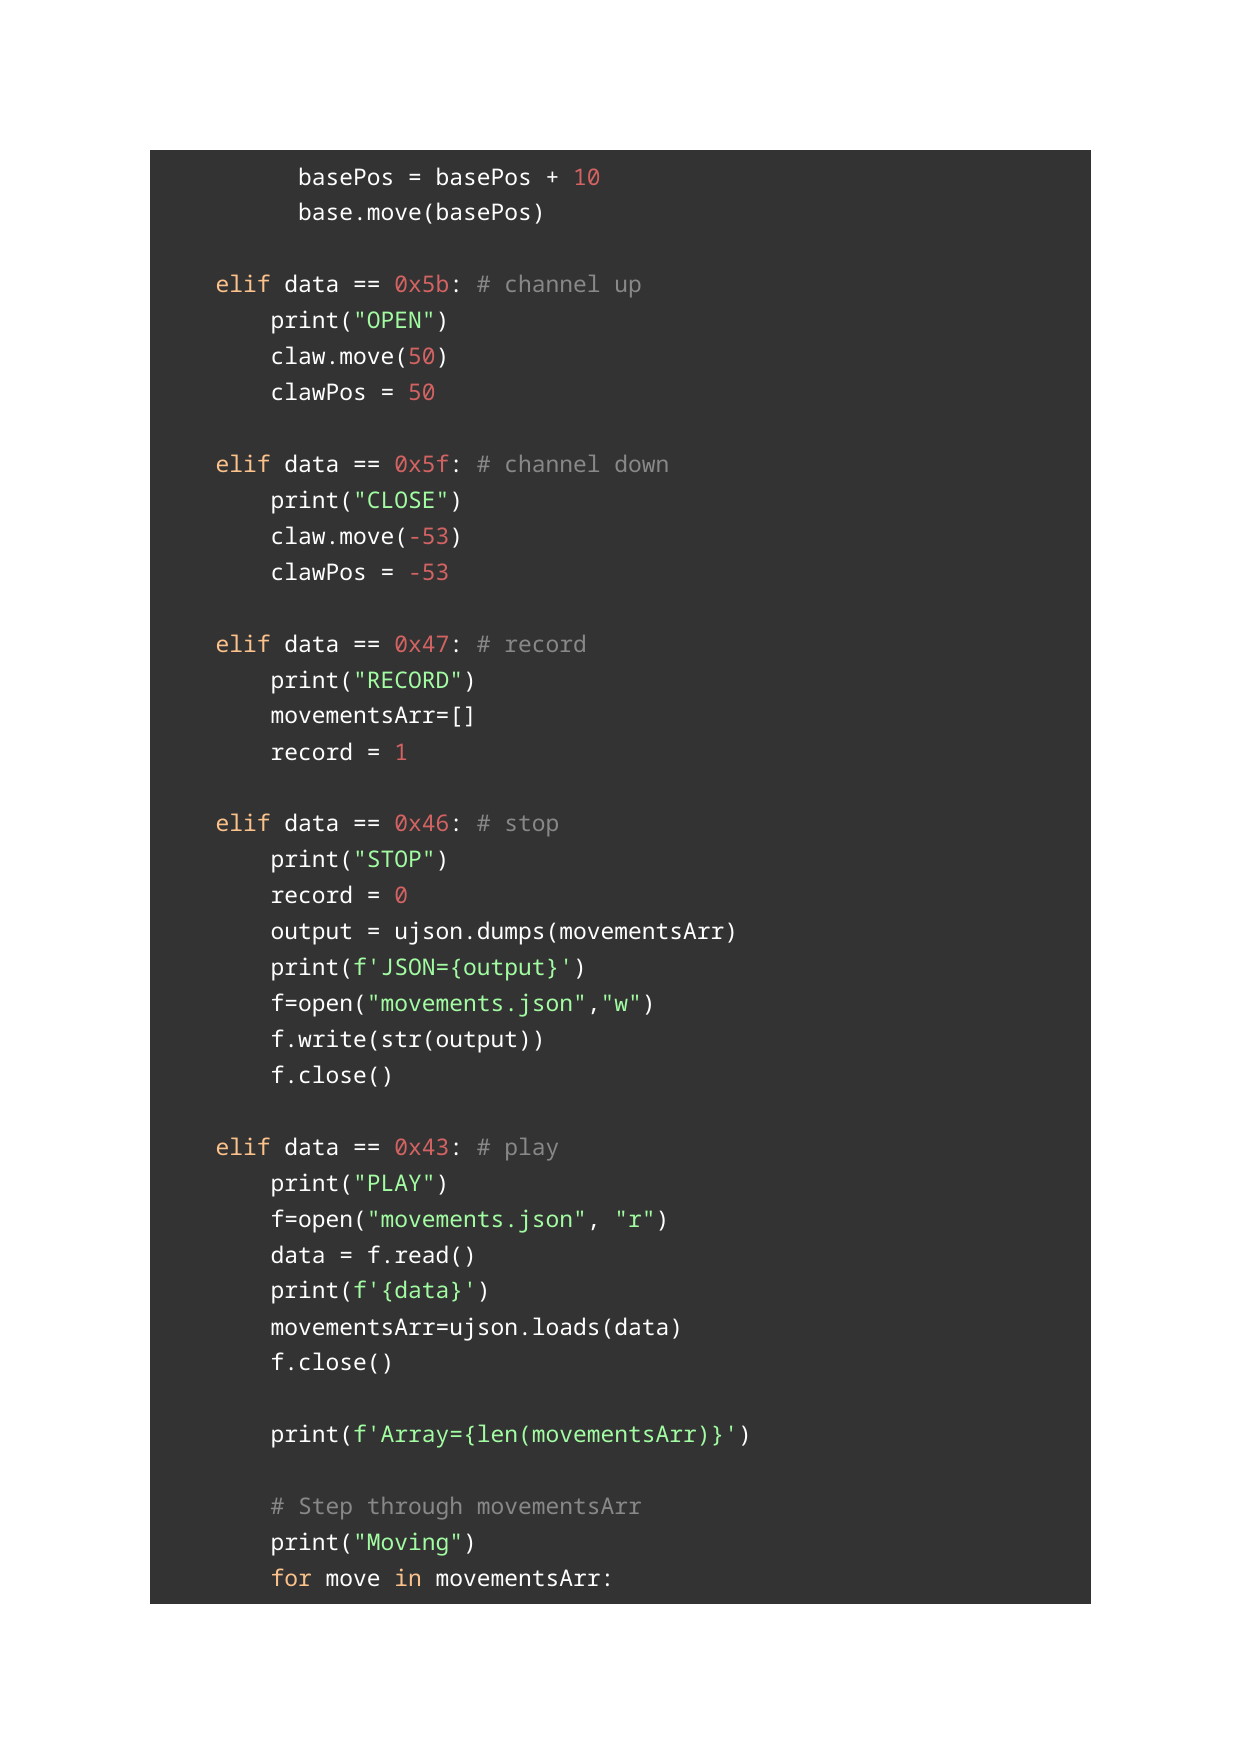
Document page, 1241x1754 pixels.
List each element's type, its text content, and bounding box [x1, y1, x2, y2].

table_header basePos = basePos + 10 base.move(basePos) elif data == 0x5b: # channel up print("OPEN") claw.move(50) clawPos = 50 elif data == 0x5f: # channel down print("CLOSE") claw.move(-53) clawPos = -53 elif data == 0x47: # record print("RECORD") movementsArr=[] record = 1 elif data == 0x46: # stop print("STOP") record = 0 output = ujson.dumps(movementsArr) print(f'JSON={output}') f=open("movements.json","w") f.write(str(output)) f.close() elif data == 0x43: # play print("PLAY") f=open("movements.json", "r") data = f.read() print(f'{data}') movementsArr=ujson.loads(data) f.close() print(f'Array={len(movementsArr)}') # Step through movementsArr print("Moving") for move in movementsArr: [150, 150, 1091, 1604]
